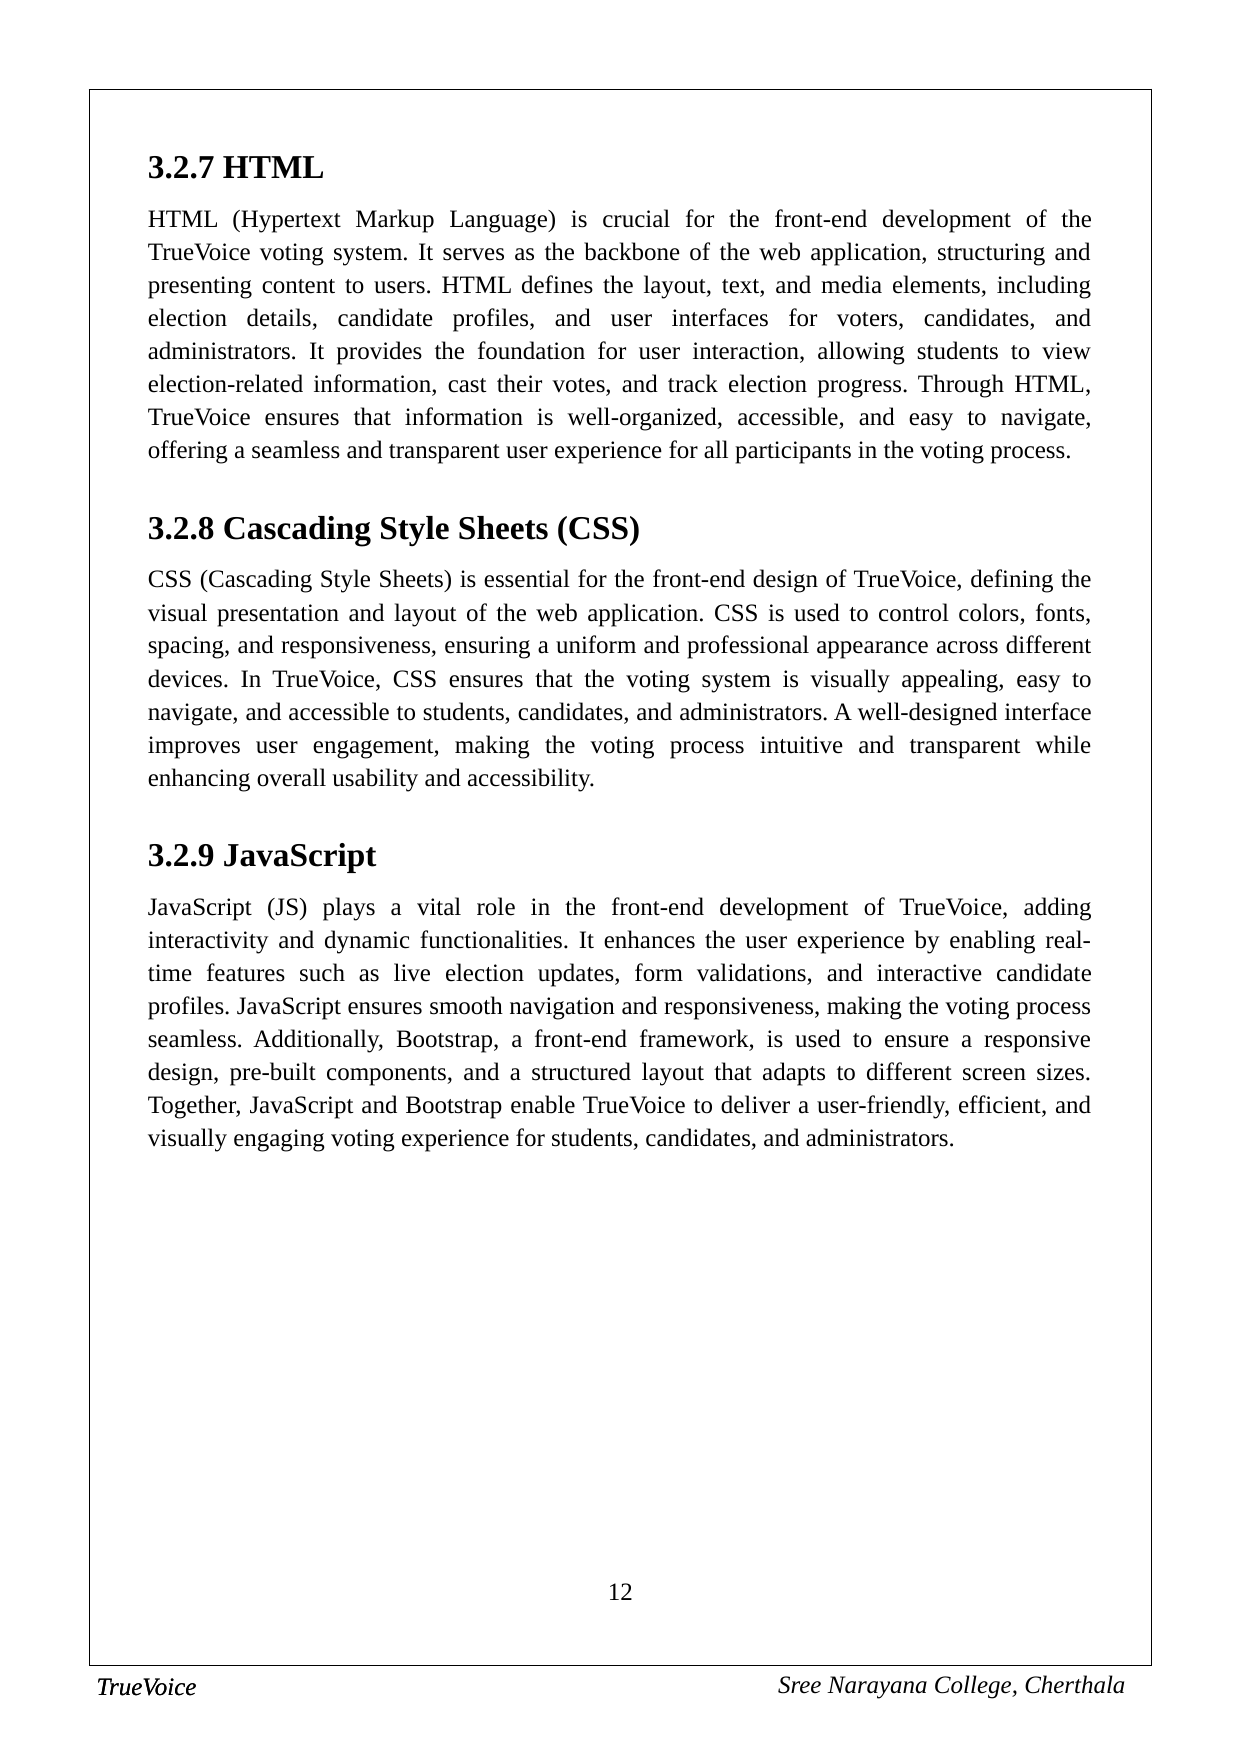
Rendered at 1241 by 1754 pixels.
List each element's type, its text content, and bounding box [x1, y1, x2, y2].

subtitle 3.2.9 JavaScript [148, 835, 1092, 874]
text JavaScript (JS) plays a vital role in the front-end development of TrueVoice, adding interactivity and dynamic functionalities. It enhances the user experience by enabling real-time features such as live election updates, form validations, and interactive candidate profiles. JavaScript ensures smooth navigation and responsiveness, making the voting process seamless. Additionally, Bootstrap, a front-end framework, is used to ensure a responsive design, pre-built components, and a structured layout that adapts to different screen sizes. Together, JavaScript and Bootstrap enable TrueVoice to deliver a user-friendly, efficient, and visually engaging voting experience for students, candidates, and administrators. [148, 892, 1092, 1152]
text CSS (Cascading Style Sheets) is essential for the front-end design of TrueVoice, defining the visual presentation and layout of the web application. CSS is used to control colors, fonts, spacing, and responsiveness, ensuring a uniform and professional appearance across different devices. In TrueVoice, CSS ensures that the voting system is visually appealing, easy to navigate, and accessible to students, candidates, and administrators. A well-designed interface improves user engagement, making the voting process intuitive and transparent while enhancing overall usability and accessibility. [148, 564, 1092, 791]
subtitle 3.2.8 Cascading Style Sheets (CSS) [148, 508, 1092, 546]
subtitle 3.2.7 HTML [148, 148, 1092, 186]
text HTML (Hypertext Markup Language) is crucial for the front-end development of the TrueVoice voting system. It serves as the backbone of the web application, structuring and presenting content to users. HTML defines the layout, text, and media elements, including election details, candidate profiles, and user interfaces for voters, candidates, and administrators. It provides the foundation for user interaction, allowing students to view election-related information, cast their votes, and track election progress. Through HTML, TrueVoice ensures that information is well-organized, accessible, and easy to navigate, offering a seamless and transparent user experience for all participants in the voting process. [148, 204, 1092, 464]
